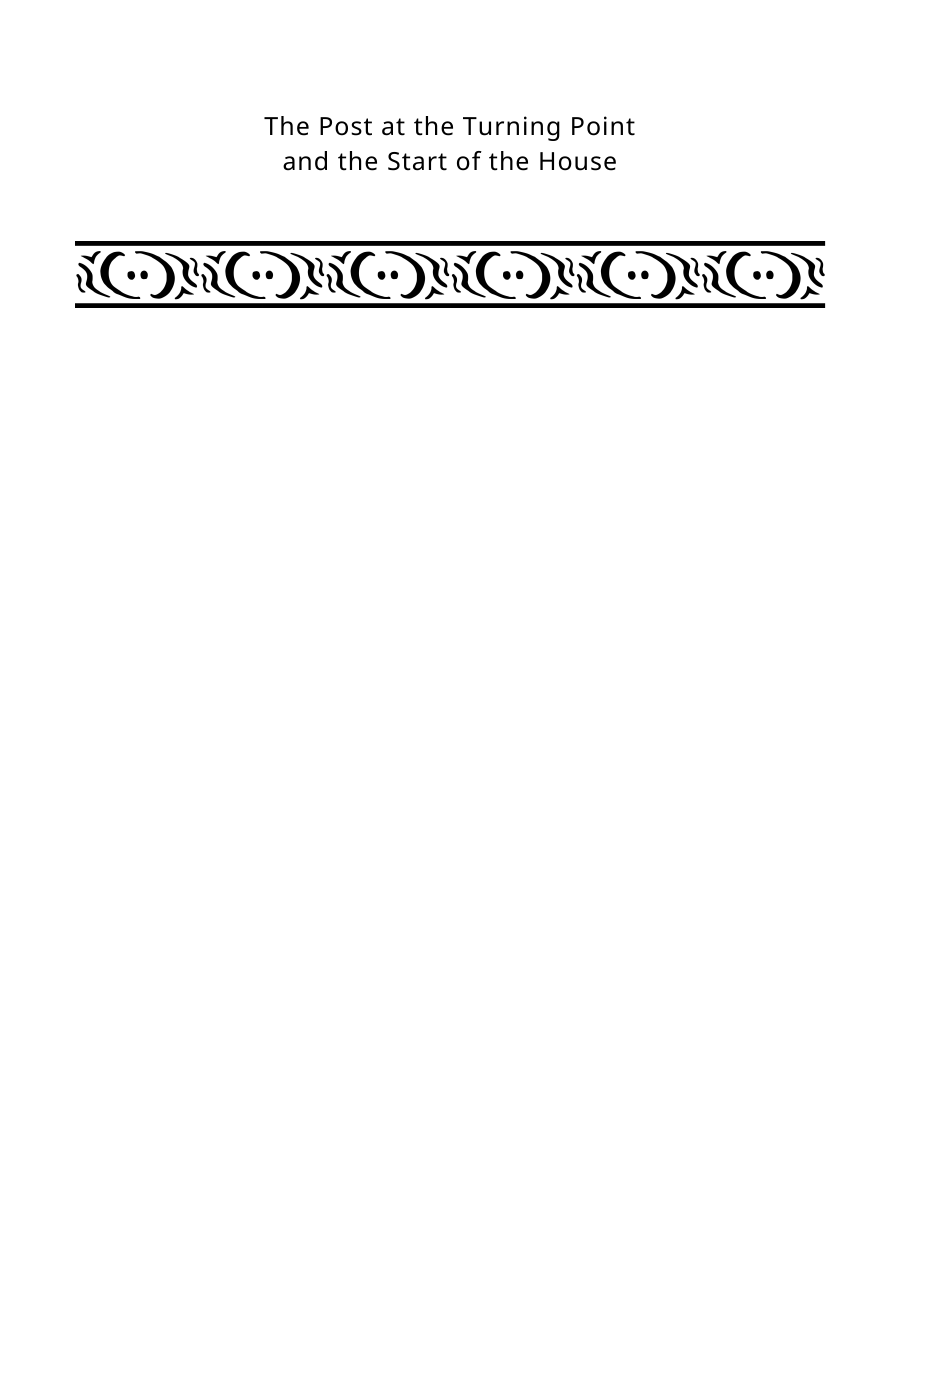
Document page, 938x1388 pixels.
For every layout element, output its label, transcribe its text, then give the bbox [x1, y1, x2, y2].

text The Post at the Turning Point [75, 109, 825, 143]
picture [75, 241, 826, 308]
text and the Start of the House [75, 143, 825, 177]
